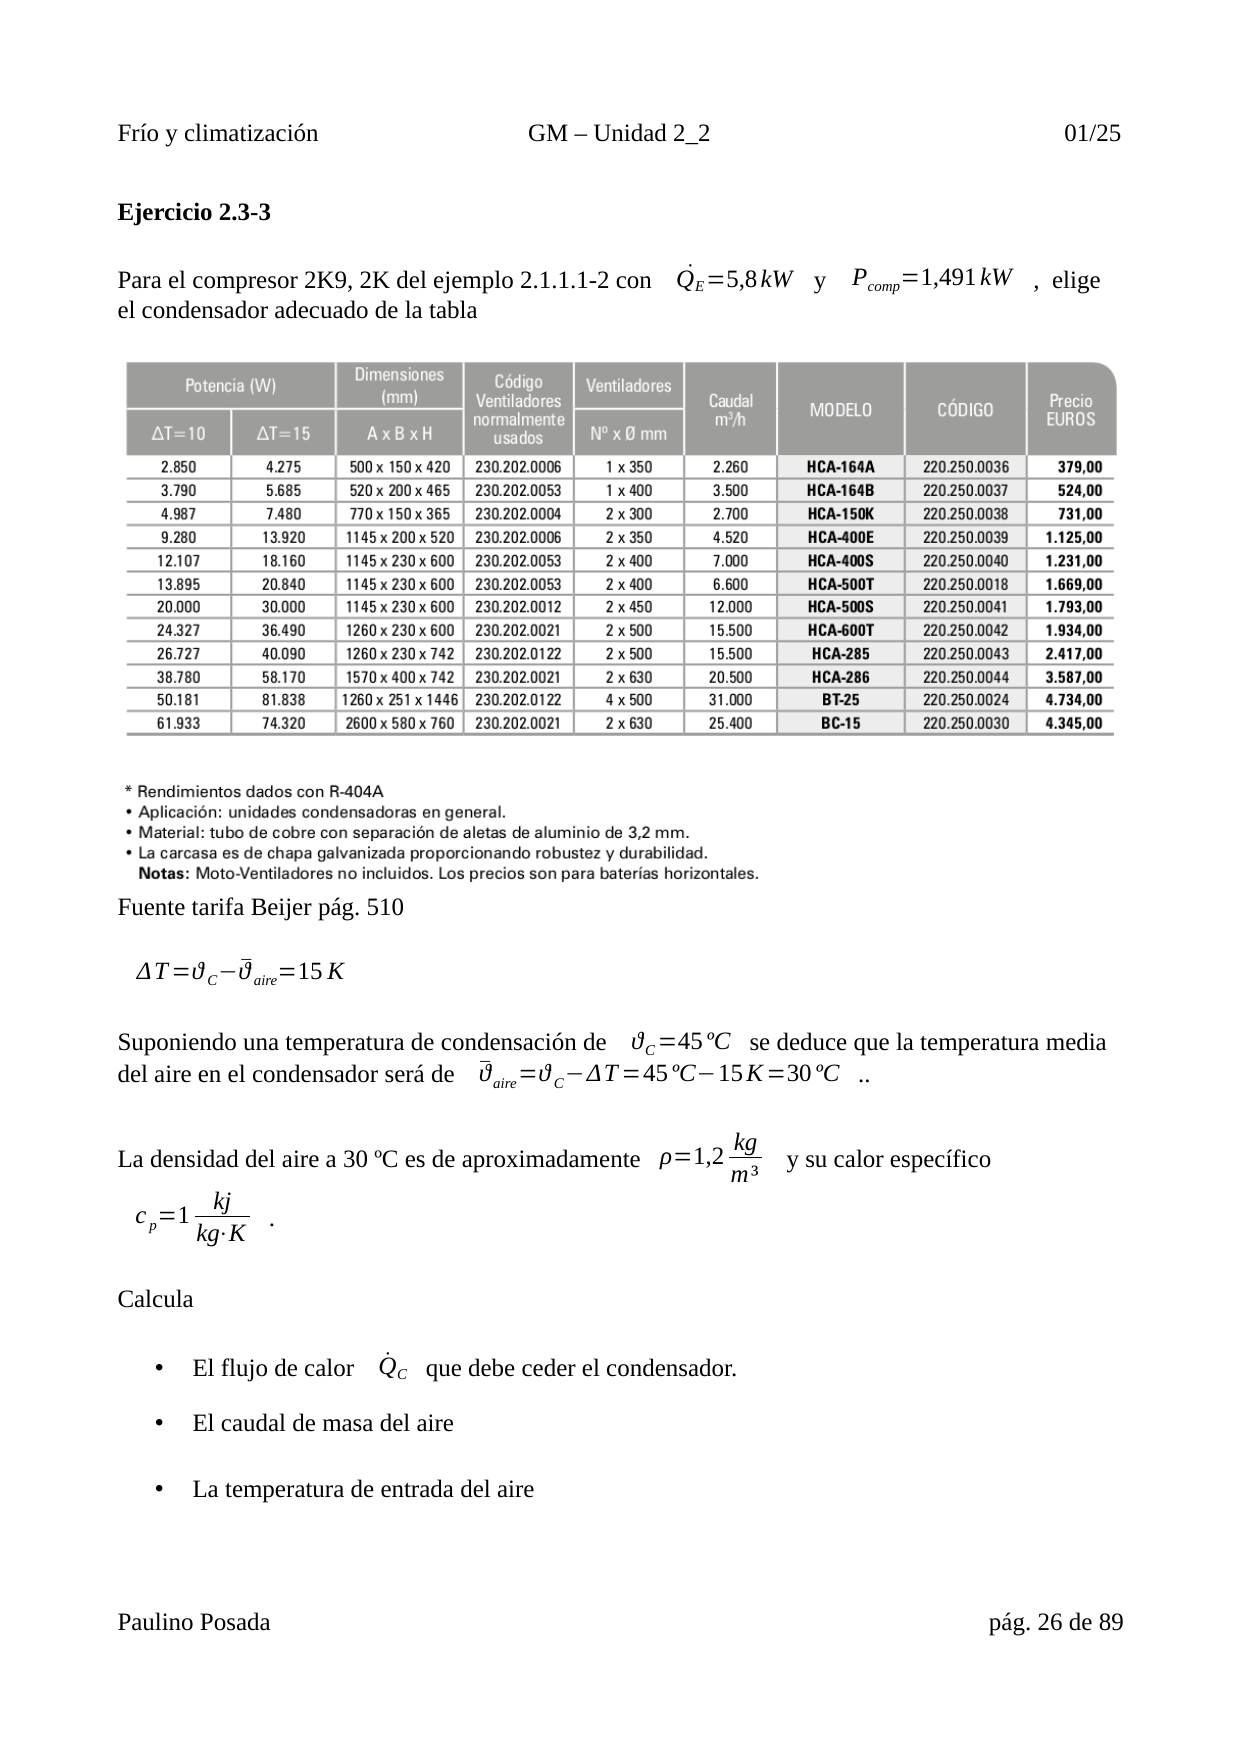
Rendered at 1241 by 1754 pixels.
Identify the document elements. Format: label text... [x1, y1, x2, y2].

list La temperatura de entrada del aire [155, 1474, 1123, 1503]
list El flujo de calor que debe ceder el condensador. [155, 1351, 1123, 1383]
text Para el compresor 2K9, 2K del ejemplo 2.1.1.1-2 con y , elige el condensador adecuado de la tabla [117, 263, 1123, 324]
text La densidad del aire a 30 ºC es de aproximadamente y su calor específico . [117, 1129, 1123, 1247]
list El caudal de masa del aire [155, 1408, 1123, 1437]
text Calcula [117, 1284, 1123, 1313]
text Suponiendo una temperatura de condensación de se deduce que la temperatura media del aire en el condensador será de .. [117, 1027, 1123, 1091]
picture [117, 354, 1122, 887]
text Ejercicio 2.3-3 [117, 197, 1123, 226]
text Fuente tarifa Beijer pág. 510 [117, 892, 1123, 920]
